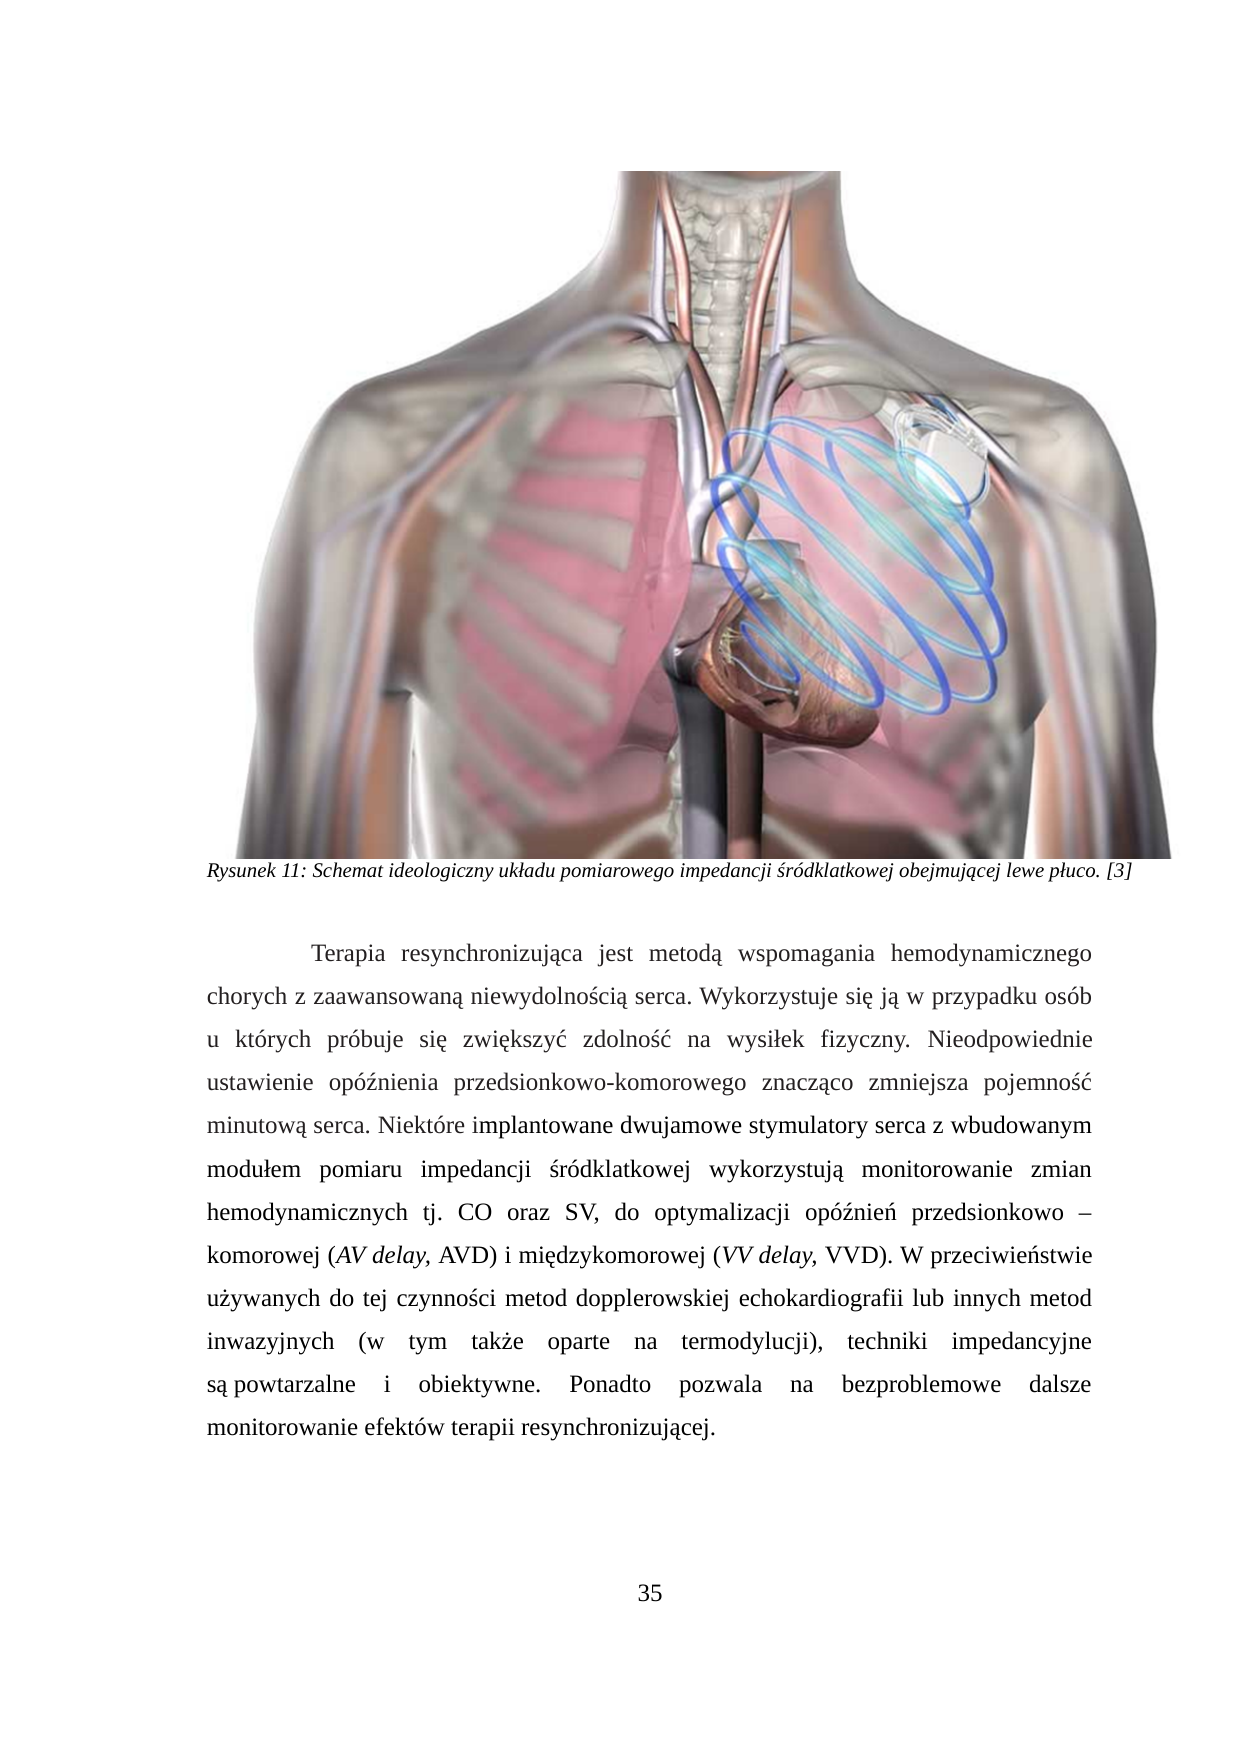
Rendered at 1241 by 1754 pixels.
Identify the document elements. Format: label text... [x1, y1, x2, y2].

text Terapia resynchronizująca jest metodą wspomagania hemodynamicznego chorych z zaawansowaną niewydolnością serca. Wykorzystuje się ją w przypadku osób u których próbuje się zwiększyć zdolność na wysiłek fizyczny. Nieodpowiednie ustawienie opóźnienia przedsionkowo-komorowego znacząco zmniejsza pojemność minutową serca. Niektóre implantowane dwujamowe stymulatory serca z wbudowanym modułem pomiaru impedancji śródklatkowej wykorzystują monitorowanie zmian hemodynamicznych tj. CO oraz SV, do optymalizacji opóźnień przedsionkowo – komorowej (AV delay, AVD) i międzykomorowej (VV delay, VVD). W przeciwieństwie używanych do tej czynności metod dopplerowskiej echokardiografii lub innych metod inwazyjnych (w tym także oparte na termodylucji), techniki impedancyjne są powtarzalne i obiektywne. Ponadto pozwala na bezproblemowe dalsze monitorowanie efektów terapii resynchronizującej. [207, 938, 1093, 1441]
text Rysunek 11: Schemat ideologiczny układu pomiarowego impedancji śródklatkowej obejmującej lewe płuco. [3] [207, 859, 1210, 882]
picture [206, 171, 1210, 859]
